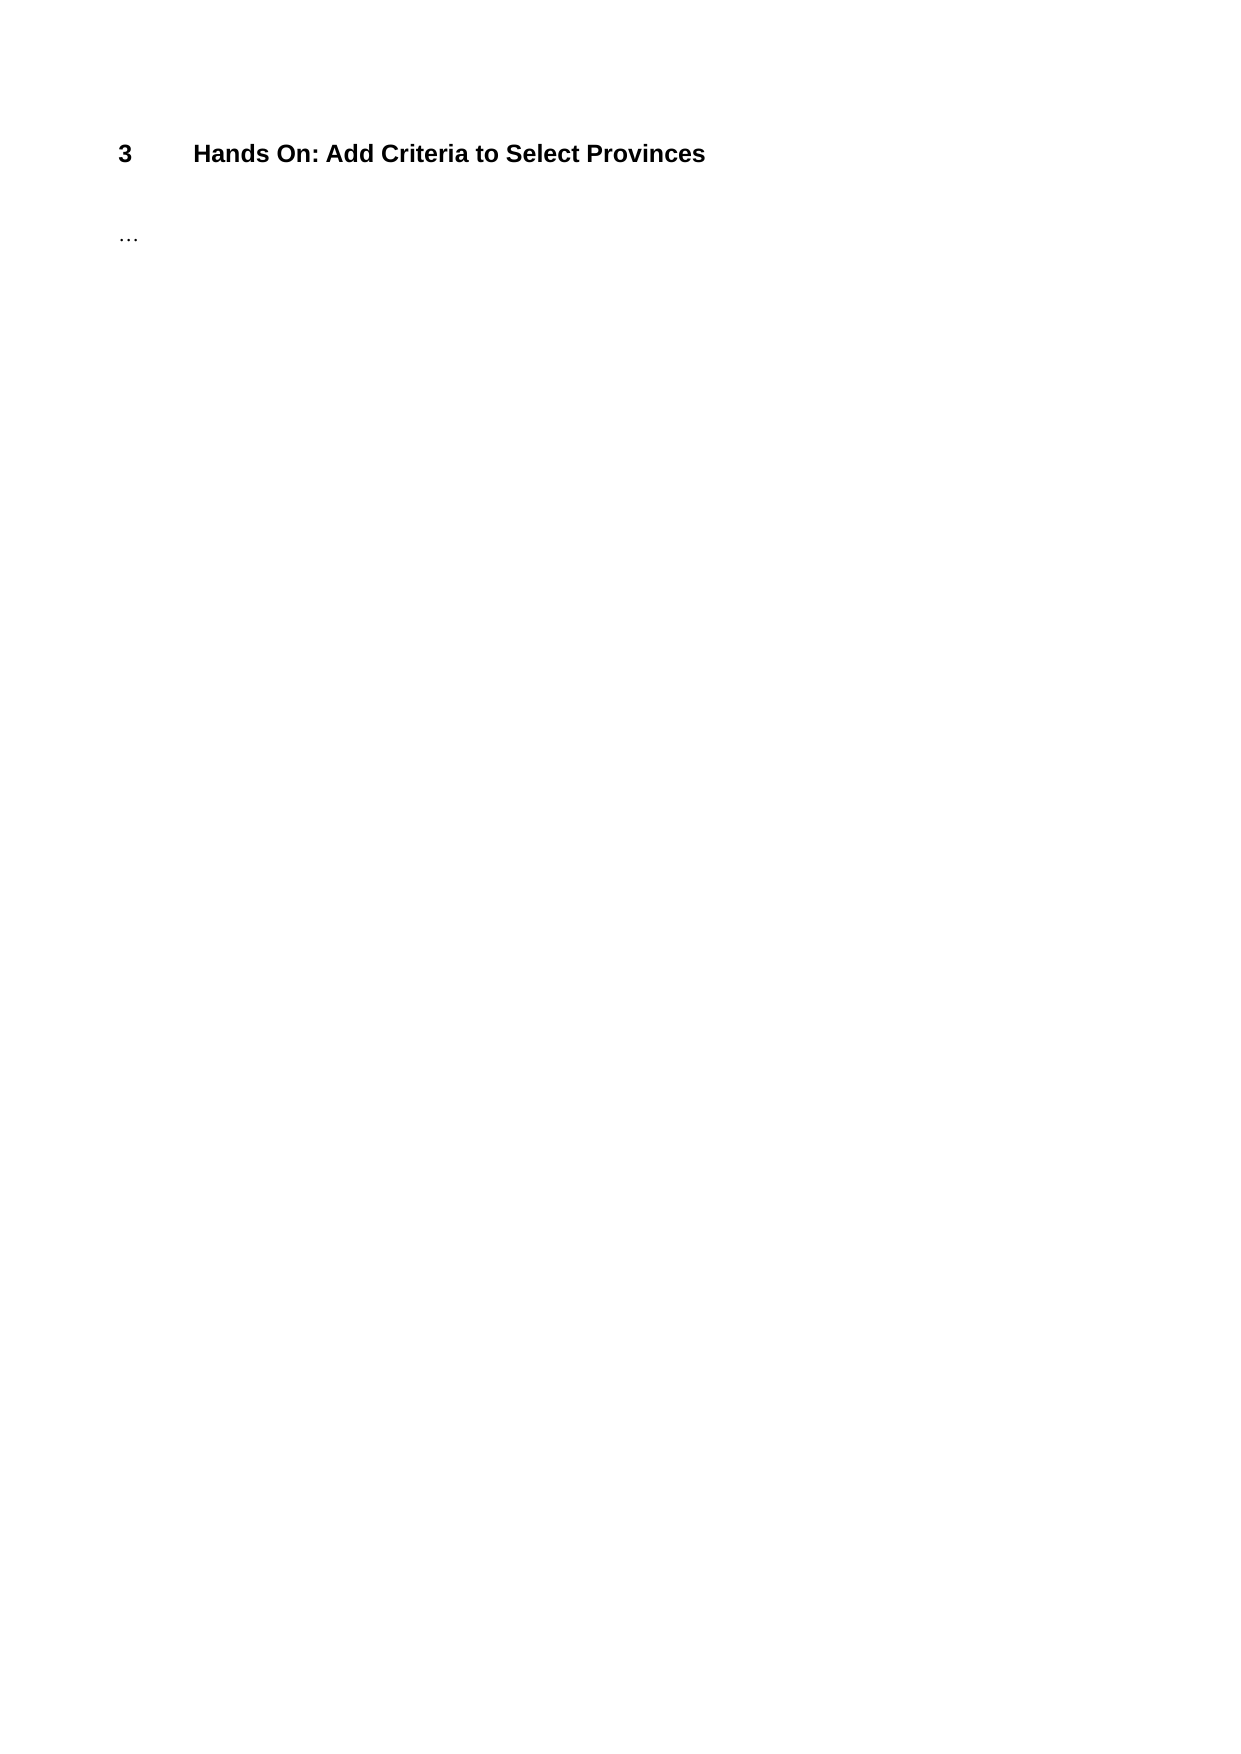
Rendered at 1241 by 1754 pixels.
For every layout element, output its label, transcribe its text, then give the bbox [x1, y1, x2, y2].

text … [118, 222, 1122, 246]
subtitle Hands On: Add Criteria to Select Provinces [118, 139, 1122, 168]
